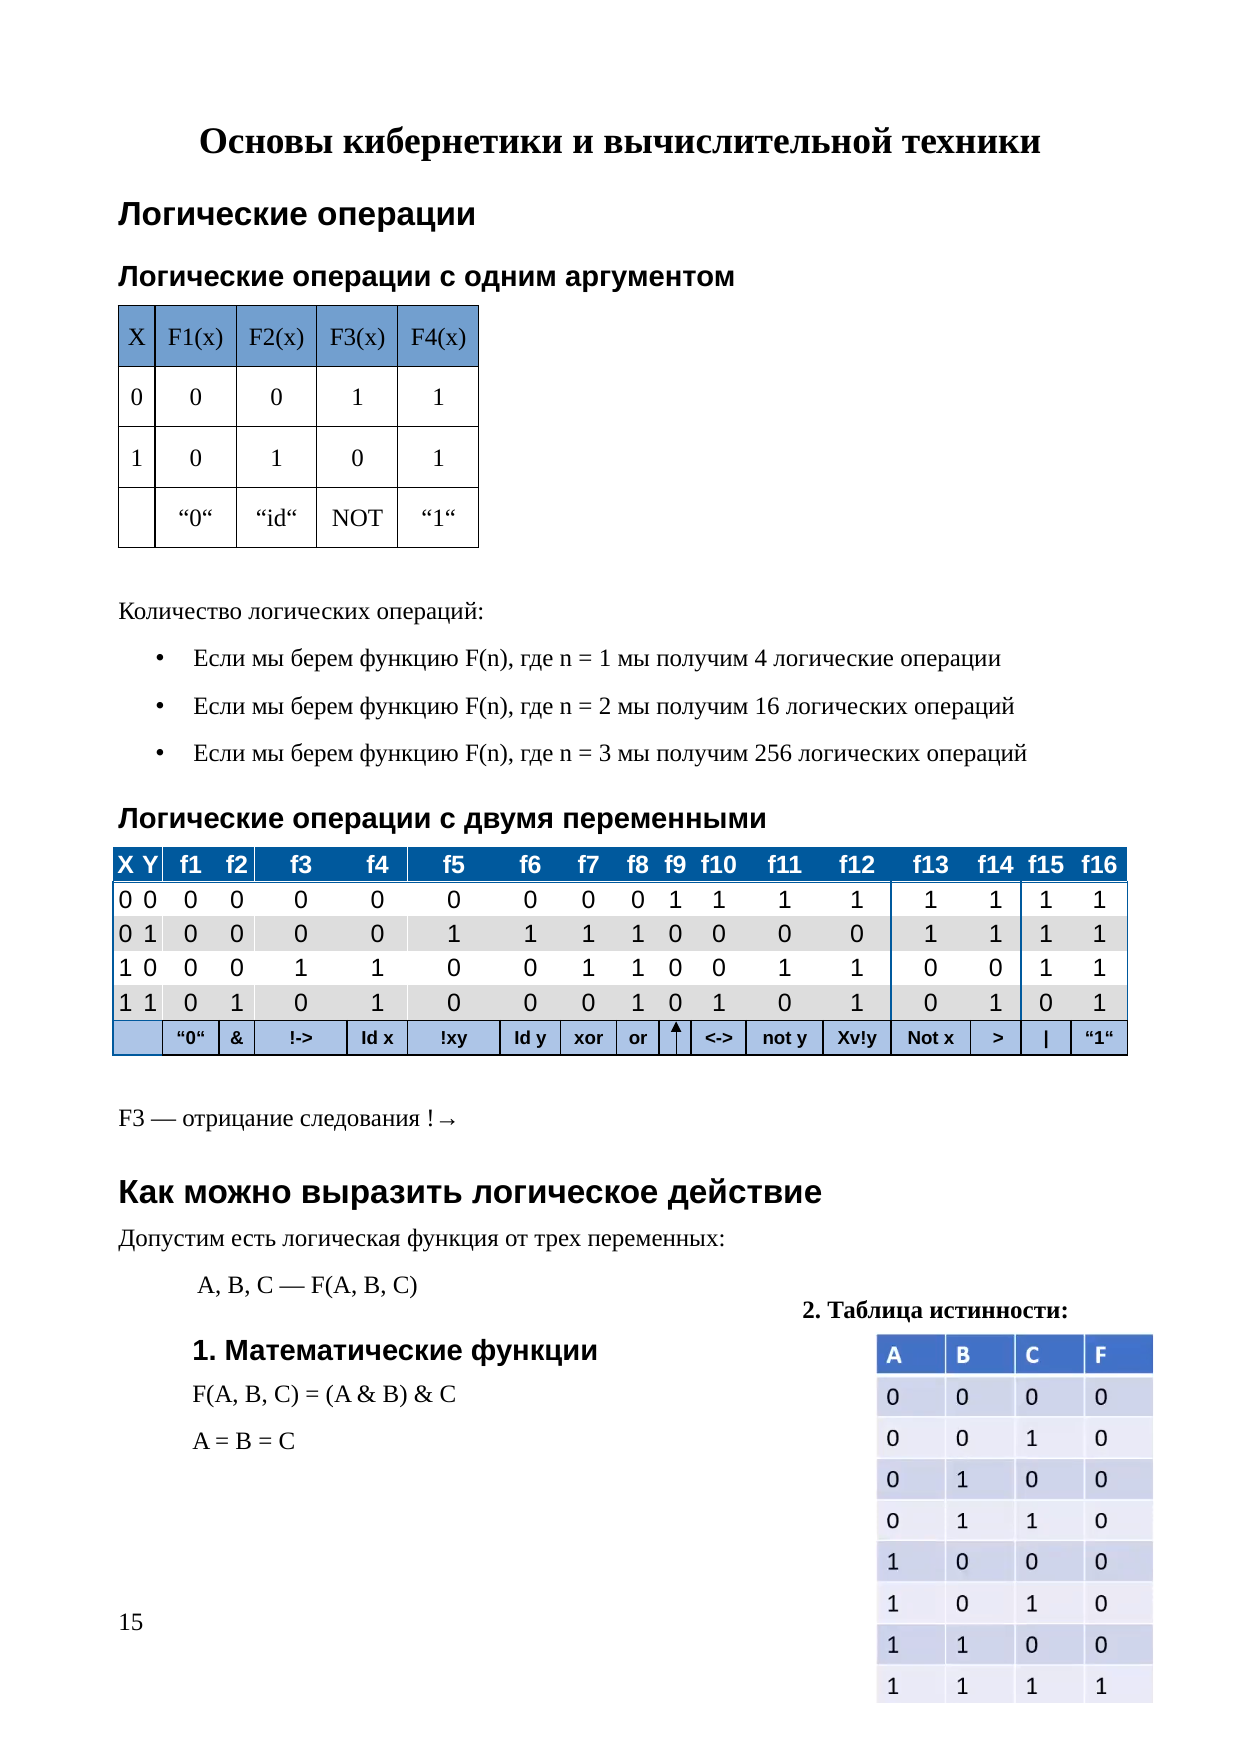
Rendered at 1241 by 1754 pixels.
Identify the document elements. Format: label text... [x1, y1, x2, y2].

table_cell 0 [691, 951, 746, 985]
text F(A, B, C) = (A & B) & C [118, 1379, 874, 1407]
table_cell !-> [255, 1021, 346, 1054]
table_cell 1 [138, 916, 162, 951]
table_cell [114, 1021, 138, 1054]
table_cell 0 [970, 951, 1020, 985]
table_cell 1 [138, 985, 162, 1020]
table_cell !xy [408, 1021, 499, 1054]
table_cell Id y [501, 1021, 560, 1054]
table_cell 0 [1022, 985, 1071, 1020]
table_header f9 [659, 847, 691, 881]
table_cell 1 [746, 951, 823, 985]
list Если мы берем функцию F(n), где n = 3 мы получим 256 логических операций [156, 738, 1122, 767]
table_cell 1 [317, 367, 397, 426]
table_cell [119, 488, 154, 547]
table_cell 1 [1022, 916, 1071, 951]
table_cell [677, 1021, 690, 1054]
table_header f16 [1071, 847, 1127, 881]
table_cell 1 [408, 916, 500, 951]
table_cell “0“ [163, 1021, 218, 1054]
table_cell 0 [347, 883, 407, 916]
table_cell 0 [408, 985, 500, 1020]
table_cell 1 [1071, 951, 1127, 985]
subtitle Логические операции с одним аргументом [118, 259, 1122, 293]
table_cell 0 [560, 883, 617, 916]
table_cell [138, 1021, 162, 1054]
table_cell 0 [500, 985, 560, 1020]
table_cell “id“ [237, 488, 316, 547]
table_cell 1 [970, 883, 1020, 916]
table_header Y [138, 847, 162, 881]
table_header f10 [691, 847, 746, 881]
table_cell 1 [560, 916, 617, 951]
table_cell 0 [746, 985, 823, 1020]
table_cell 0 [691, 916, 746, 951]
picture [874, 1332, 1154, 1703]
table_cell 1 [398, 427, 478, 487]
table_cell 0 [408, 951, 500, 985]
table_cell 1 [1071, 985, 1127, 1020]
table_cell 0 [156, 427, 236, 487]
table_cell Id x [348, 1021, 407, 1054]
table_cell 0 [156, 367, 236, 426]
table_cell 1 [1022, 951, 1071, 985]
table_cell “1“ [398, 488, 478, 547]
table_cell 0 [138, 883, 162, 916]
table_cell 0 [255, 916, 347, 951]
table_header f2 [219, 847, 254, 881]
table_cell | [1022, 1021, 1070, 1054]
table_cell 0 [114, 883, 138, 916]
table_cell 1 [691, 883, 746, 916]
table_cell or [617, 1021, 658, 1054]
table_header f7 [560, 847, 617, 881]
table_cell 1 [892, 916, 970, 951]
subtitle 1. Математические функции [118, 1333, 874, 1366]
table_cell 1 [691, 985, 746, 1020]
table_cell [660, 1021, 676, 1054]
table_cell 1 [1071, 883, 1127, 916]
table_cell 0 [138, 951, 162, 985]
table_cell 1 [114, 951, 138, 985]
table_cell 1 [1071, 916, 1127, 951]
table_cell “1“ [1072, 1021, 1127, 1054]
table_cell 0 [163, 985, 219, 1020]
table_cell & [220, 1021, 254, 1054]
table_cell 1 [255, 951, 347, 985]
table_cell 0 [617, 883, 659, 916]
table_header F1(x) [156, 306, 236, 366]
table_cell <-> [692, 1021, 745, 1054]
table_cell 0 [114, 916, 138, 951]
table_cell 1 [892, 883, 970, 916]
table_cell 0 [659, 951, 691, 985]
text Допустим есть логическая функция от трех переменных: [118, 1223, 1122, 1252]
table_cell 0 [255, 883, 347, 916]
table_header f15 [1021, 847, 1071, 881]
table_cell Not x [892, 1021, 970, 1054]
table_cell 0 [892, 985, 970, 1020]
table_cell 0 [163, 916, 219, 951]
table_cell 0 [219, 916, 254, 951]
table_cell 1 [617, 985, 659, 1020]
table_cell 1 [823, 951, 890, 985]
table_cell 0 [659, 985, 691, 1020]
table_header F4(x) [398, 306, 478, 366]
table_cell 0 [219, 951, 254, 985]
table_header f12 [823, 847, 891, 881]
table_header f11 [746, 847, 823, 881]
table_cell 1 [1022, 883, 1071, 916]
table_cell 1 [119, 427, 154, 487]
table_cell > [971, 1021, 1020, 1054]
table_cell 1 [970, 985, 1020, 1020]
table_cell 1 [347, 951, 407, 985]
table_cell “0“ [156, 488, 236, 547]
table_cell 0 [823, 916, 890, 951]
table_header f4 [347, 847, 407, 881]
table_cell 0 [119, 367, 154, 426]
text Количество логических операций: [118, 596, 1122, 624]
table_header X [113, 847, 138, 881]
table_cell 1 [746, 883, 823, 916]
table_header f1 [163, 847, 219, 881]
table_cell 0 [659, 916, 691, 951]
list Если мы берем функцию F(n), где n = 1 мы получим 4 логические операции [156, 643, 1122, 672]
table_header f5 [408, 847, 500, 881]
table_header F3(x) [317, 306, 397, 366]
table_cell 1 [823, 985, 890, 1020]
table_cell xor [561, 1021, 616, 1054]
table_header f8 [617, 847, 659, 881]
table_cell 0 [219, 883, 254, 916]
subtitle Как можно выразить логическое действие [118, 1172, 1122, 1210]
table_cell 1 [347, 985, 407, 1020]
table_header f13 [891, 847, 970, 881]
text A = B = C [118, 1426, 874, 1455]
text A, B, C — F(A, B, C) [118, 1270, 1122, 1299]
table_cell 0 [163, 951, 219, 985]
subtitle Логические операции [118, 194, 1122, 232]
list Если мы берем функцию F(n), где n = 2 мы получим 16 логических операций [156, 691, 1122, 720]
table_cell 1 [398, 367, 478, 426]
table_cell 0 [163, 883, 219, 916]
table_header f14 [970, 847, 1021, 881]
table_cell 0 [255, 985, 347, 1020]
table_cell NOT [317, 488, 397, 547]
table_header F2(x) [237, 306, 316, 366]
table_cell 1 [219, 985, 254, 1020]
table_cell 1 [970, 916, 1020, 951]
subtitle Логические операции с двумя переменными [118, 801, 1122, 834]
text F3 — отрицание следования !→ [118, 1103, 1122, 1132]
table_cell 0 [347, 916, 407, 951]
table_cell 0 [892, 951, 970, 985]
table_cell 0 [746, 916, 823, 951]
table_cell 0 [408, 883, 500, 916]
table_header f6 [500, 847, 560, 881]
table_cell 0 [237, 367, 316, 426]
table_header f3 [255, 847, 347, 881]
table_cell not y [747, 1021, 822, 1054]
table_header X [119, 306, 154, 366]
table_cell 1 [617, 951, 659, 985]
table_cell 0 [560, 985, 617, 1020]
table_cell 1 [659, 883, 691, 916]
table_cell 0 [500, 883, 560, 916]
table_cell Xv!y [824, 1021, 890, 1054]
table_cell 1 [500, 916, 560, 951]
table_cell 1 [114, 985, 138, 1020]
table_cell 1 [823, 883, 890, 916]
table_cell 0 [317, 427, 397, 487]
table_cell 1 [560, 951, 617, 985]
table_cell 0 [500, 951, 560, 985]
table_cell 1 [237, 427, 316, 487]
table_cell 1 [617, 916, 659, 951]
